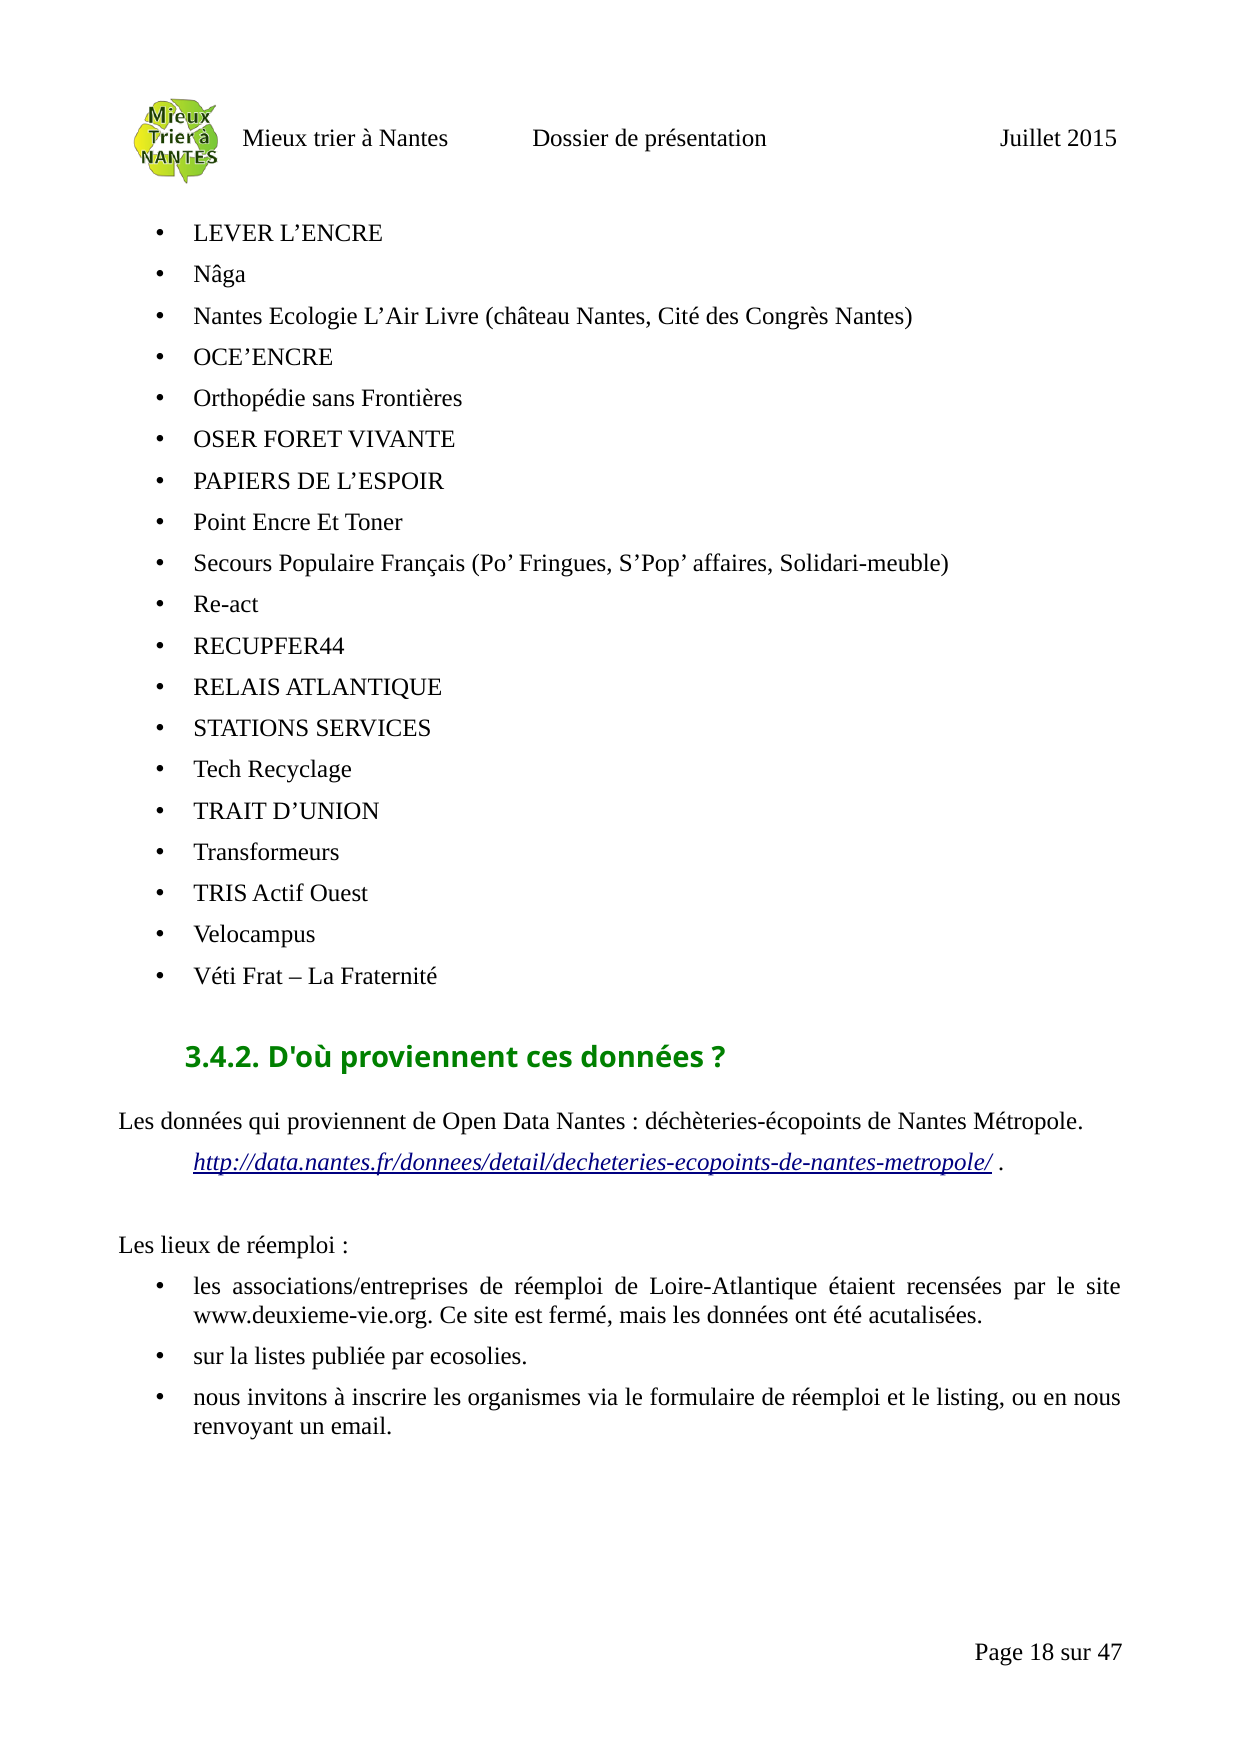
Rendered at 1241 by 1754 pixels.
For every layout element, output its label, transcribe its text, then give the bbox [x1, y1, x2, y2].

list OCE’ENCRE [156, 342, 1122, 371]
list nous invitons à inscrire les organismes via le formulaire de réemploi et le listing, ou en nous renvoyant un email. [156, 1382, 1122, 1440]
list PAPIERS DE L’ESPOIR [156, 466, 1122, 494]
list http://data.nantes.fr/donnees/detail/decheteries-ecopoints-de-nantes-metropole/ . [156, 1147, 1122, 1176]
list OSER FORET VIVANTE [156, 424, 1122, 453]
list Velocampus [156, 919, 1122, 948]
list TRAIT D’UNION [156, 796, 1122, 824]
list TRIS Actif Ouest [156, 878, 1122, 907]
list Re-act [156, 589, 1122, 618]
list les associations/entreprises de réemploi de Loire-Atlantique étaient recensées par le site www.deuxieme-vie.org. Ce site est fermé, mais les données ont été acutalisées. [156, 1271, 1122, 1328]
picture [131, 95, 221, 185]
list Point Encre Et Toner [156, 507, 1122, 536]
list Transformeurs [156, 837, 1122, 866]
subtitle D'où proviennent ces données ? [148, 1037, 1122, 1076]
list LEVER L’ENCRE [156, 218, 1122, 247]
list Orthopédie sans Frontières [156, 383, 1122, 412]
list RECUPFER44 [156, 631, 1122, 659]
list Tech Recyclage [156, 754, 1122, 783]
list RELAIS ATLANTIQUE [156, 672, 1122, 701]
text Les lieux de réemploi : [118, 1230, 1122, 1258]
list sur la listes publiée par ecosolies. [156, 1341, 1122, 1370]
list Nâga [156, 259, 1122, 288]
text Les données qui proviennent de Open Data Nantes : déchèteries-écopoints de Nantes Métropole. [118, 1106, 1122, 1135]
list Nantes Ecologie L’Air Livre (château Nantes, Cité des Congrès Nantes) [156, 301, 1122, 329]
list Secours Populaire Français (Po’ Fringues, S’Pop’ affaires, Solidari-meuble) [156, 548, 1122, 577]
list STATIONS SERVICES [156, 713, 1122, 742]
list Véti Frat – La Fraternité [156, 961, 1122, 989]
